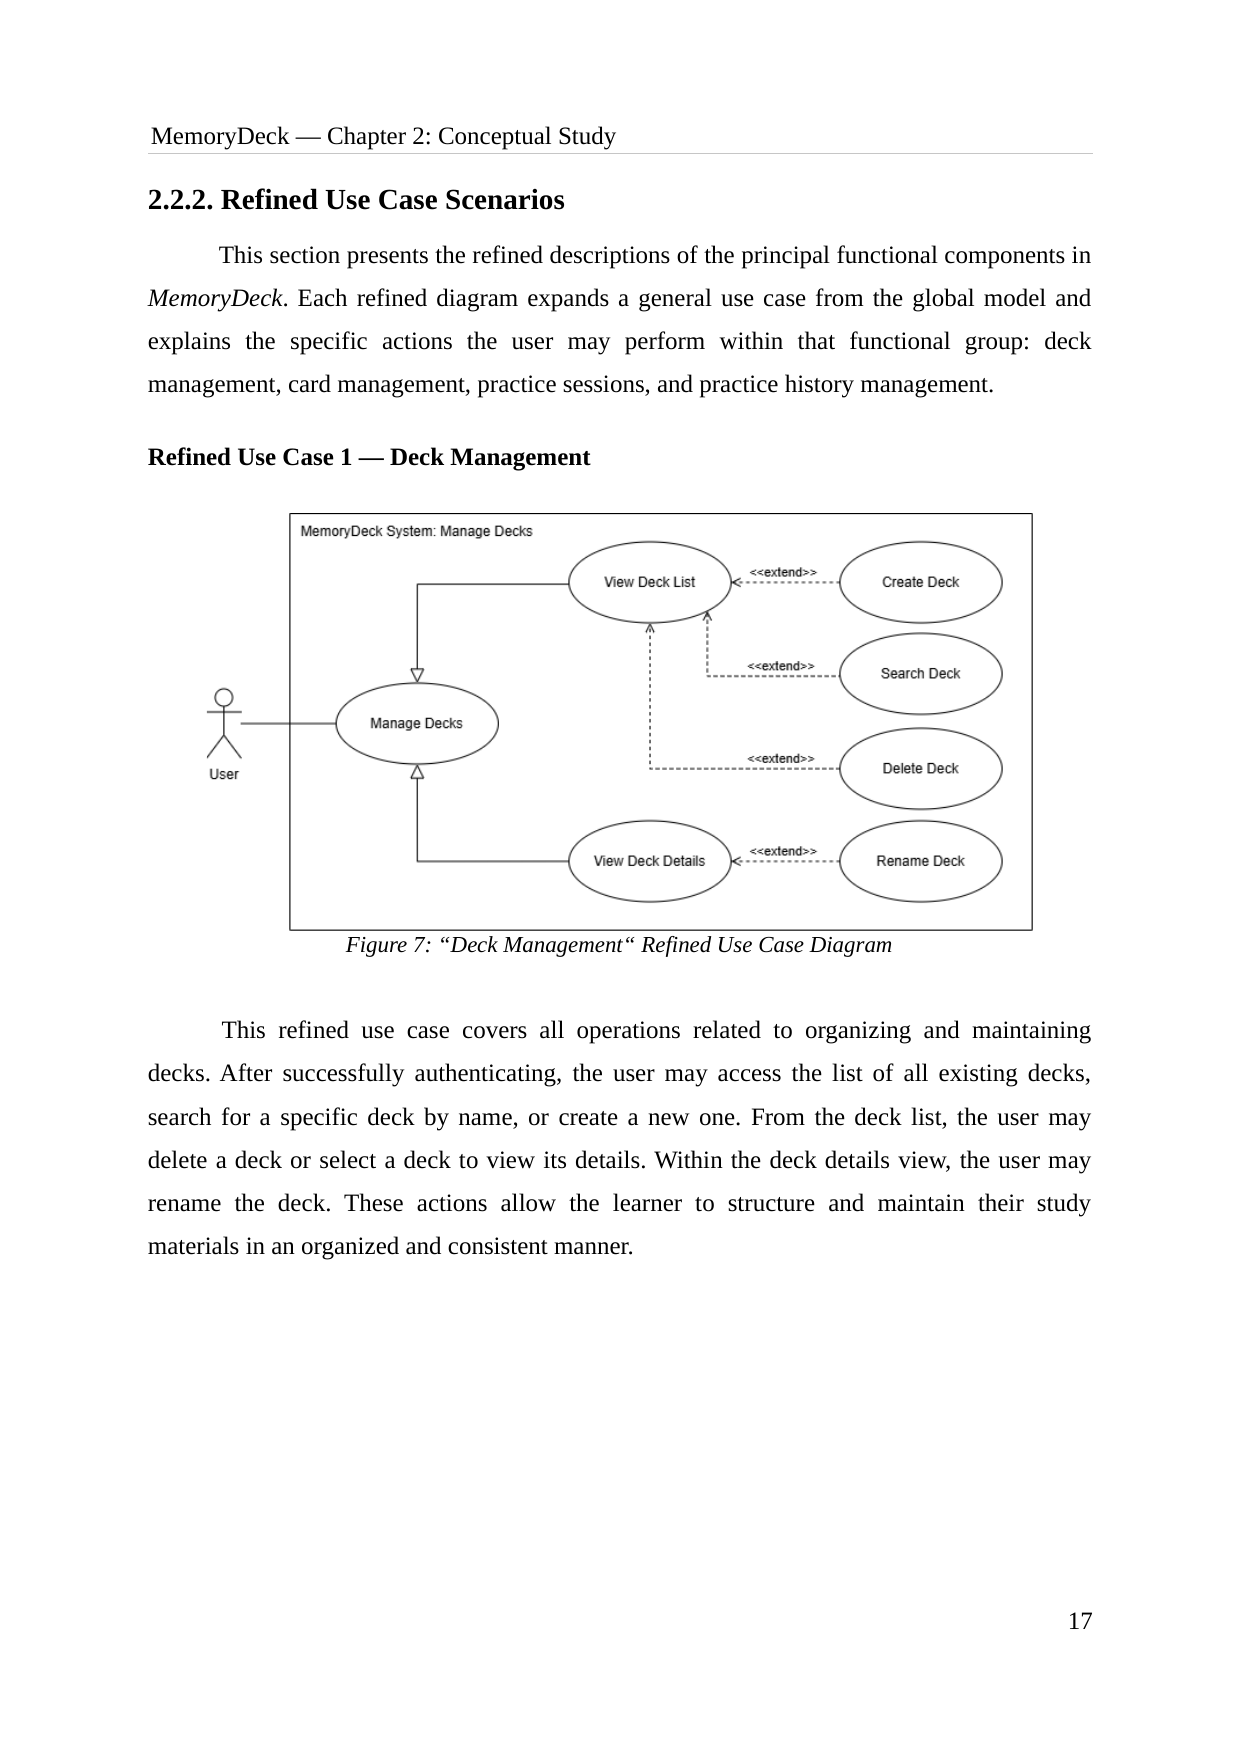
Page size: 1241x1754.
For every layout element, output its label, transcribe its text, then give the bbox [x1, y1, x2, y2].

picture [206, 513, 1034, 932]
text Figure 7: “Deck Management“ Refined Use Case Diagram [207, 932, 1033, 958]
text This section presents the refined descriptions of the principal functional components in MemoryDeck. Each refined diagram expands a general use case from the global model and explains the specific actions the user may perform within that functional group: deck management, card management, practice sessions, and practice history management. [148, 240, 1093, 398]
subtitle Refined Use Case 1 — Deck Management [148, 442, 1093, 471]
text This refined use case covers all operations related to organizing and maintaining decks. After successfully authenticating, the user may access the list of all existing decks, search for a specific deck by name, or create a new one. From the deck list, the user may delete a deck or select a deck to view its details. Within the deck details view, the user may rename the deck. These actions allow the learner to structure and maintain their study materials in an organized and consistent manner. [148, 501, 1093, 1260]
subtitle 2.2.2. Refined Use Case Scenarios [148, 182, 1093, 216]
